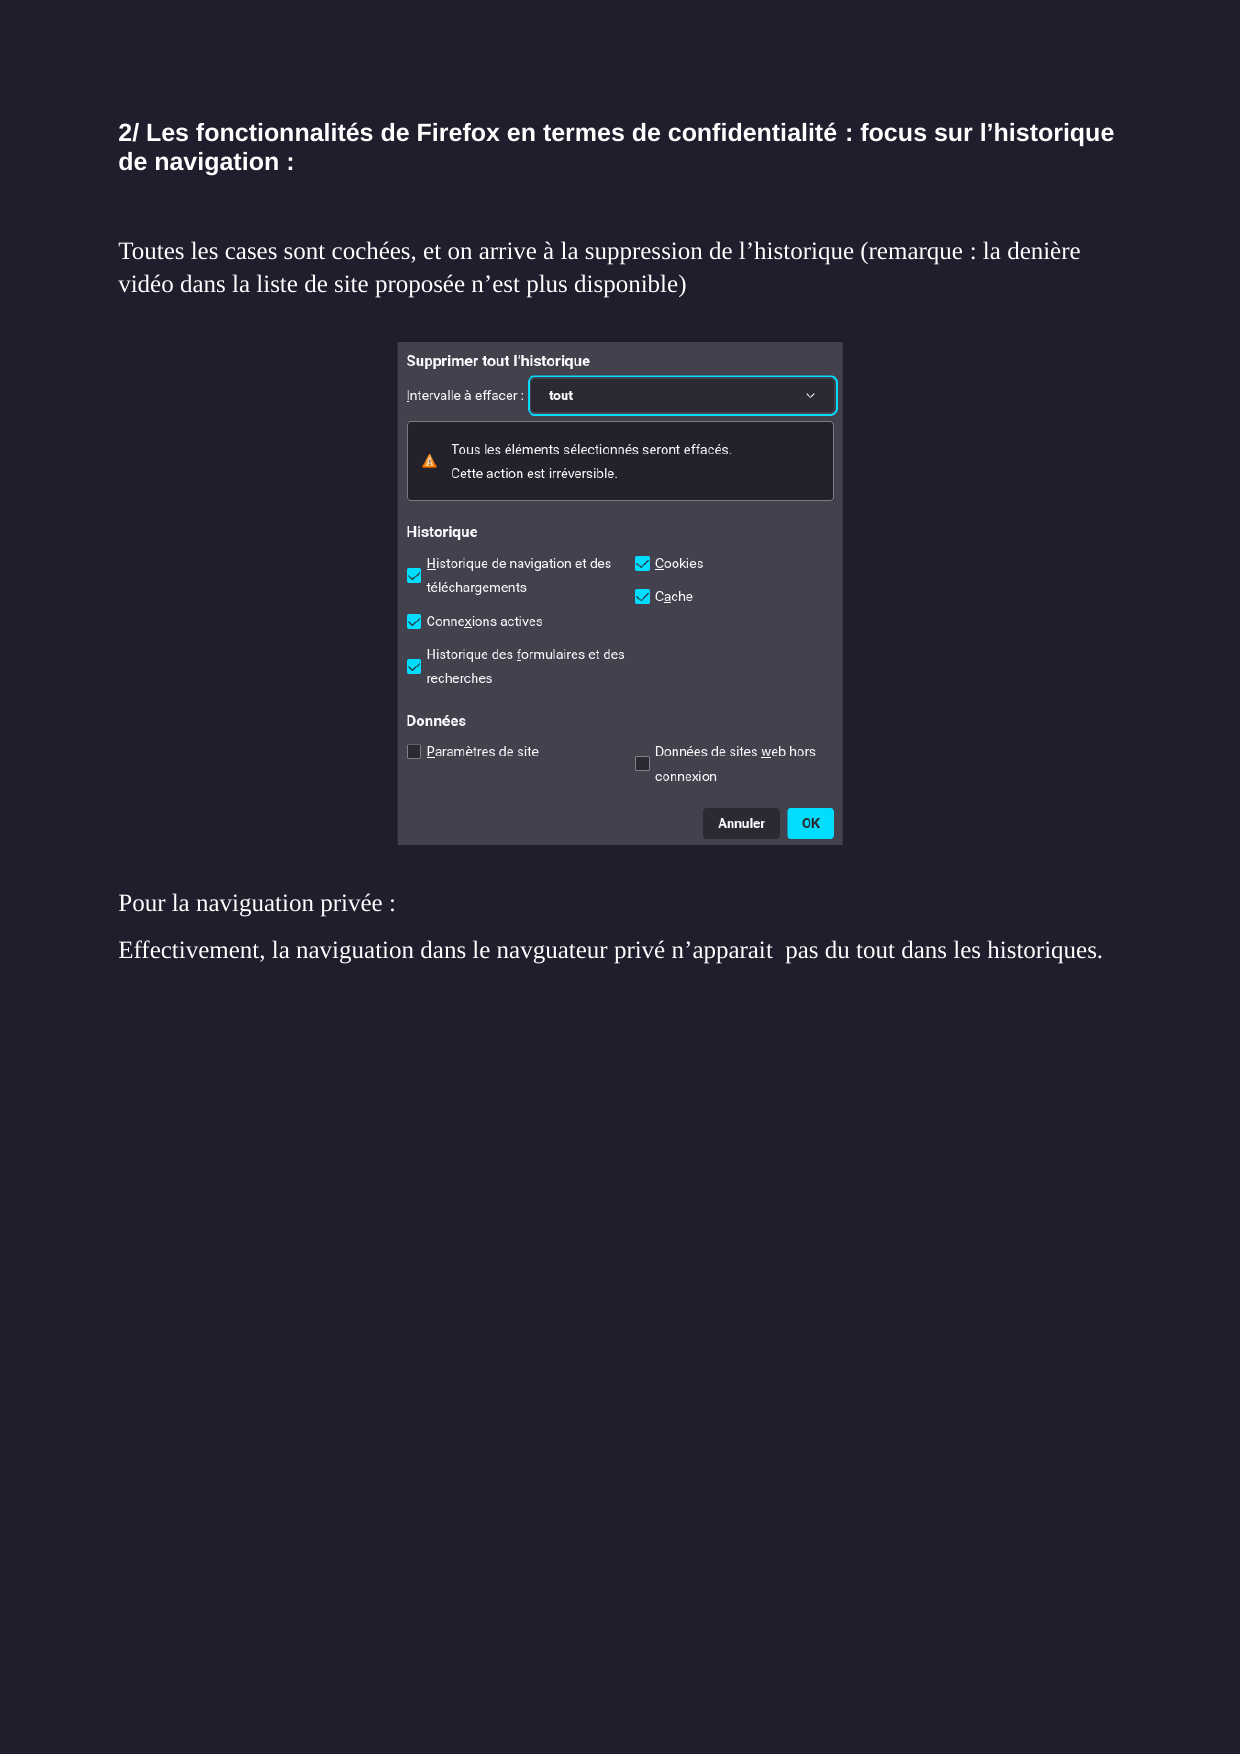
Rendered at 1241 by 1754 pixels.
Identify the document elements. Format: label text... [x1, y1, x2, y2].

text Toutes les cases sont cochées, et on arrive à la suppression de l’historique (remarque : la denière vidéo dans la liste de site proposée n’est plus disponible) [118, 236, 1122, 297]
subtitle 2/ Les fonctionnalités de Firefox en termes de confidentialité : focus sur l’historique de navigation : [118, 118, 1122, 176]
picture [397, 342, 843, 845]
text Effectivement, la naviguation dans le navguateur privé n’apparait pas du tout dans les historiques. [118, 935, 1122, 964]
text Pour la naviguation privée : [118, 888, 1122, 916]
